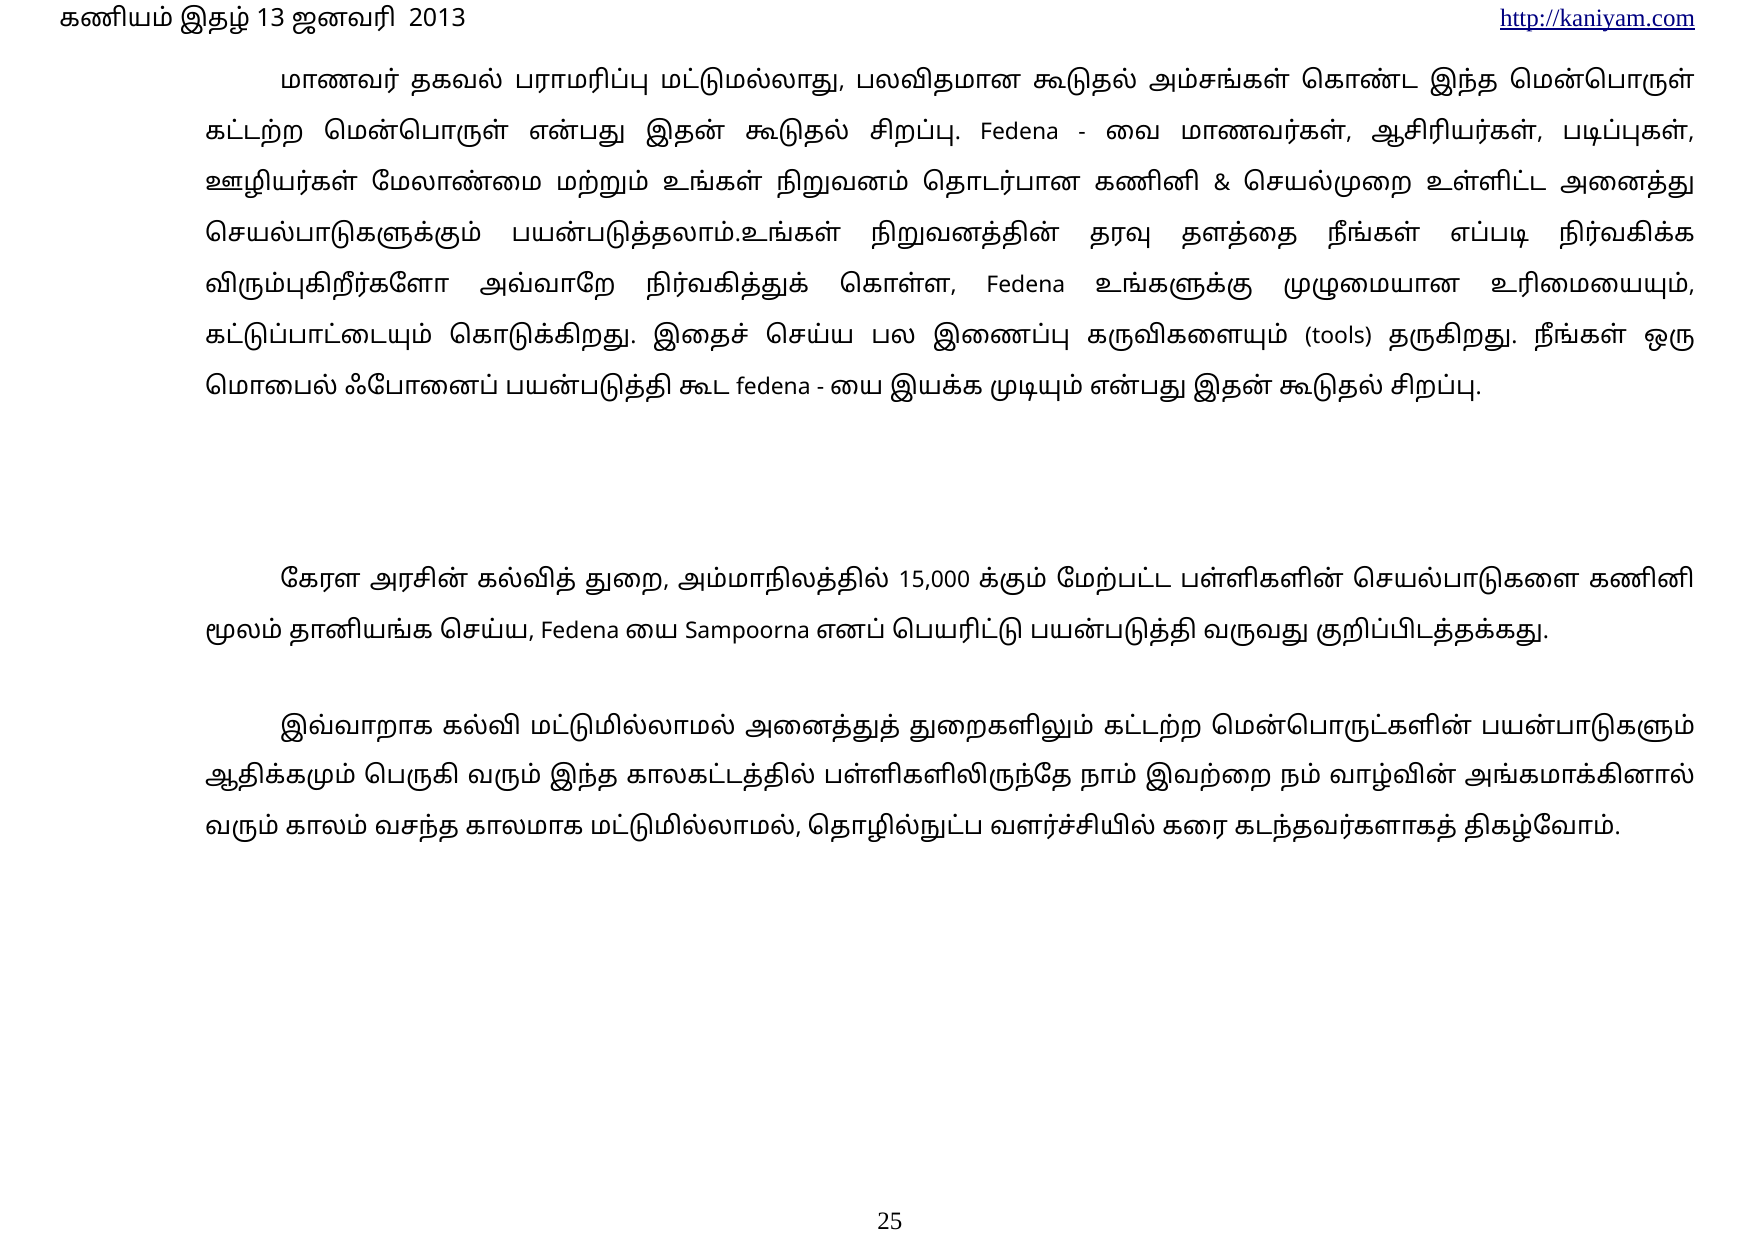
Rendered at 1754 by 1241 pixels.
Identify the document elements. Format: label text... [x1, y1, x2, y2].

text மாணவர் தகவல் பராமரிப்பு மட்டுமல்லாது, பலவிதமான கூடுதல் அம்சங்கள் கொண்ட இந்த மென்பொருள் கட்டற்ற மென்பொருள் என்பது இதன் கூடுதல் சிறப்பு. Fedena - வை மாணவர்கள், ஆசிரியர்கள், படிப்புகள், ஊழியர்கள் மேலாண்மை மற்றும் உங்கள் நிறுவனம் தொடர்பான கணினி & செயல்முறை உள்ளிட்ட அனைத்து செயல்பாடுகளுக்கும் பயன்படுத்தலாம்.உங்கள் நிறுவனத்தின் தரவு தளத்தை நீங்கள் எப்படி நிர்வகிக்க விரும்புகிறீர்களோ அவ்வாறே நிர்வகித்துக் கொள்ள, Fedena உங்களுக்கு முழுமையான உரிமையையும், கட்டுப்பாட்டையும் கொடுக்கிறது. இதைச் செய்ய பல இணைப்பு கருவிகளையும் (tools) தருகிறது. நீங்கள் ஒரு மொபைல் ஃபோனைப் பயன்படுத்தி கூட fedena - யை இயக்க முடியும் என்பது இதன் கூடுதல் சிறப்பு. [205, 64, 1695, 405]
text இவ்வாறாக கல்வி மட்டுமில்லாமல் அனைத்துத் துறைகளிலும் கட்டற்ற மென்பொருட்களின் பயன்பாடுகளும் ஆதிக்கமும் பெருகி வரும் இந்த காலகட்டத்தில் பள்ளிகளிலிருந்தே நாம் இவற்றை நம் வாழ்வின் அங்கமாக்கினால் வரும் காலம் வசந்த காலமாக மட்டுமில்லாமல், தொழில்நுட்ப வளர்ச்சியில் கரை கடந்தவர்களாகத் திகழ்வோம். [205, 712, 1695, 845]
text கேரள அரசின் கல்வித் துறை, அம்மாநிலத்தில் 15,000 க்கும் மேற்பட்ட பள்ளிகளின் செயல்பாடுகளை கணினி மூலம் தானியங்க செய்ய, Fedena யை Sampoorna எனப் பெயரிட்டு பயன்படுத்தி வருவது குறிப்பிடத்தக்கது. [205, 563, 1695, 648]
